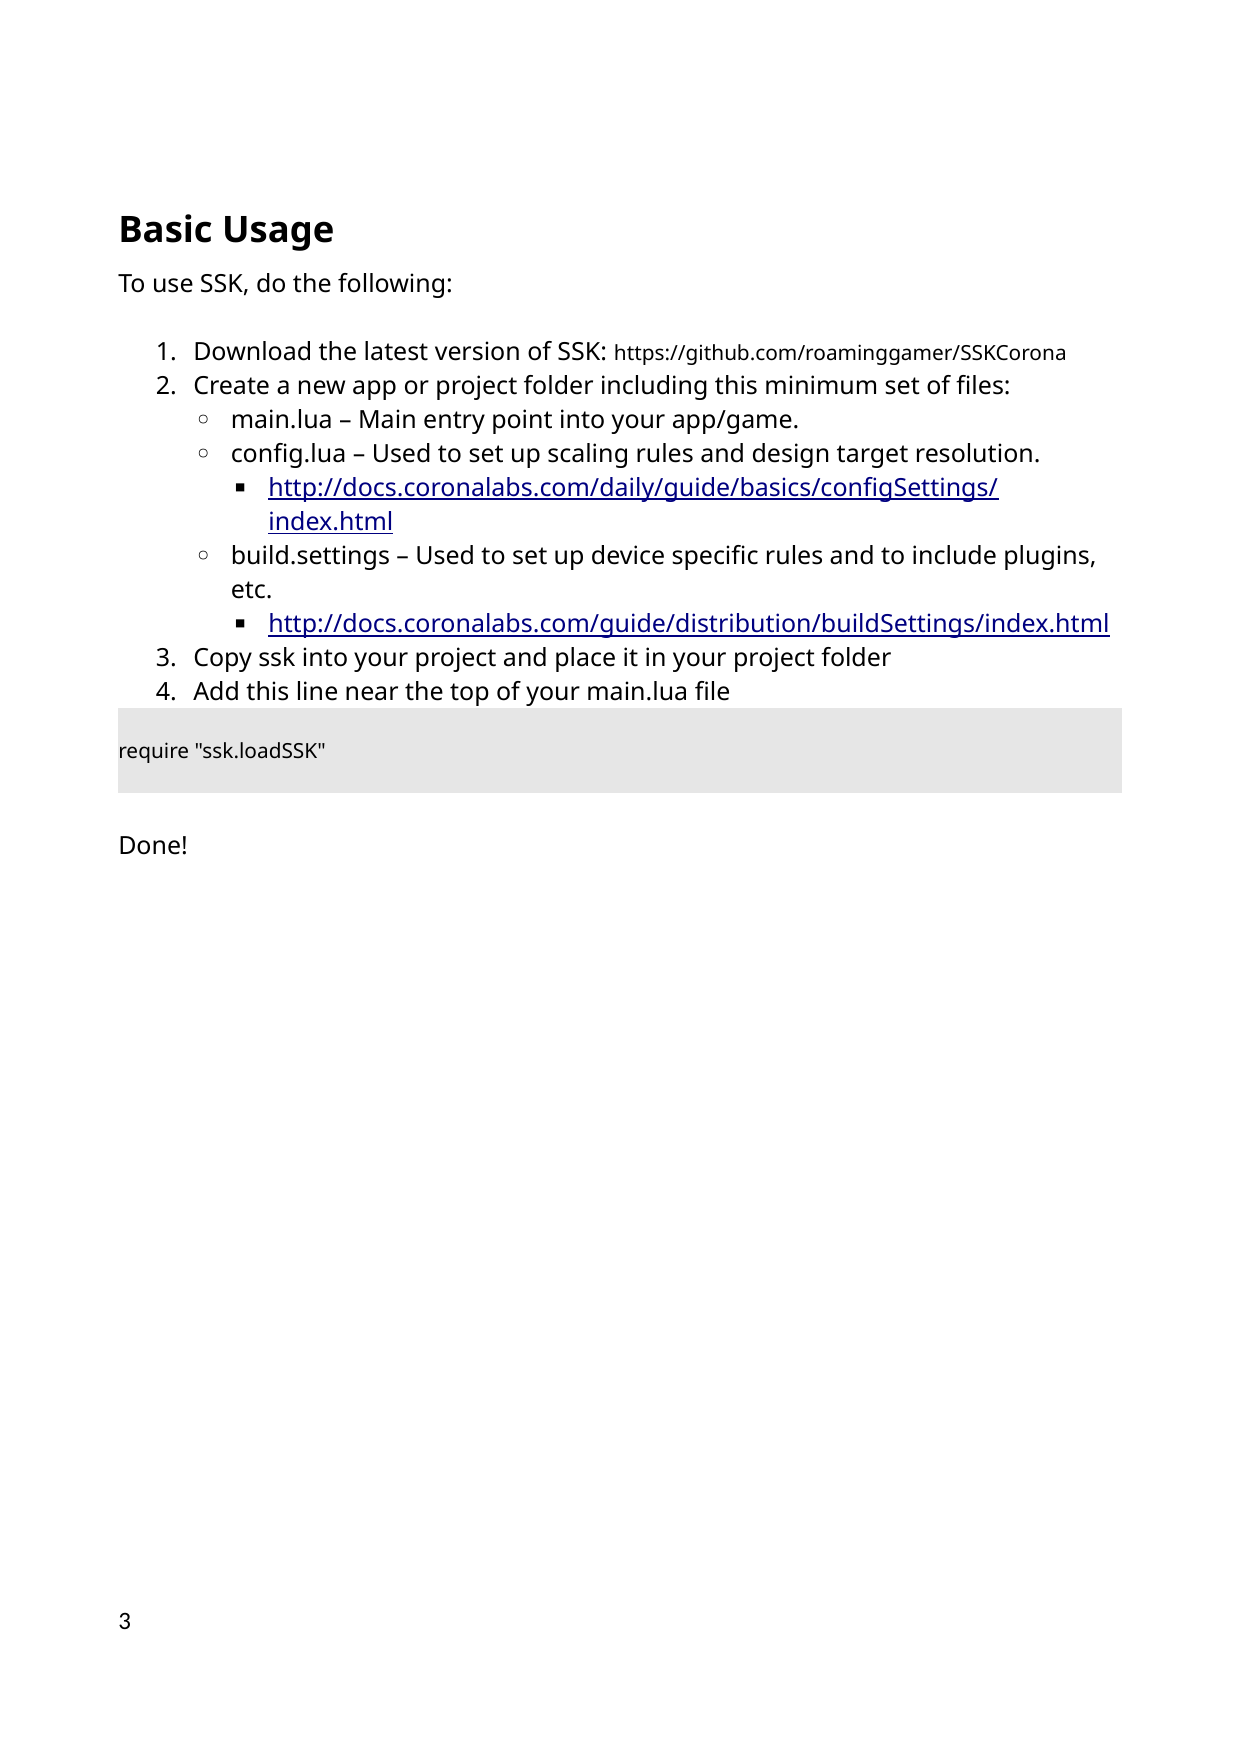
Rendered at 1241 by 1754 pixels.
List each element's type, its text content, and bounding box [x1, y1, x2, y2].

subtitle Basic Usage [118, 203, 1122, 253]
list config.lua – Used to set up scaling rules and design target resolution. [193, 436, 1122, 470]
list main.lua – Main entry point into your app/game. [193, 402, 1122, 436]
list http://docs.coronalabs.com/daily/guide/basics/configSettings/index.html [231, 470, 1122, 538]
text require "ssk.loadSSK" [118, 737, 1122, 765]
list Add this line near the top of your main.lua file [156, 674, 1122, 708]
text To use SSK, do the following: [118, 265, 1122, 299]
list http://docs.coronalabs.com/guide/distribution/buildSettings/index.html [231, 606, 1122, 640]
list Create a new app or project folder including this minimum set of files: [156, 367, 1122, 402]
list build.settings – Used to set up device specific rules and to include plugins, etc. [193, 538, 1122, 606]
list Download the latest version of SSK: https://github.com/roaminggamer/SSKCorona [156, 333, 1122, 367]
list Copy ssk into your project and place it in your project folder [156, 640, 1122, 674]
text Done! [118, 827, 1122, 862]
